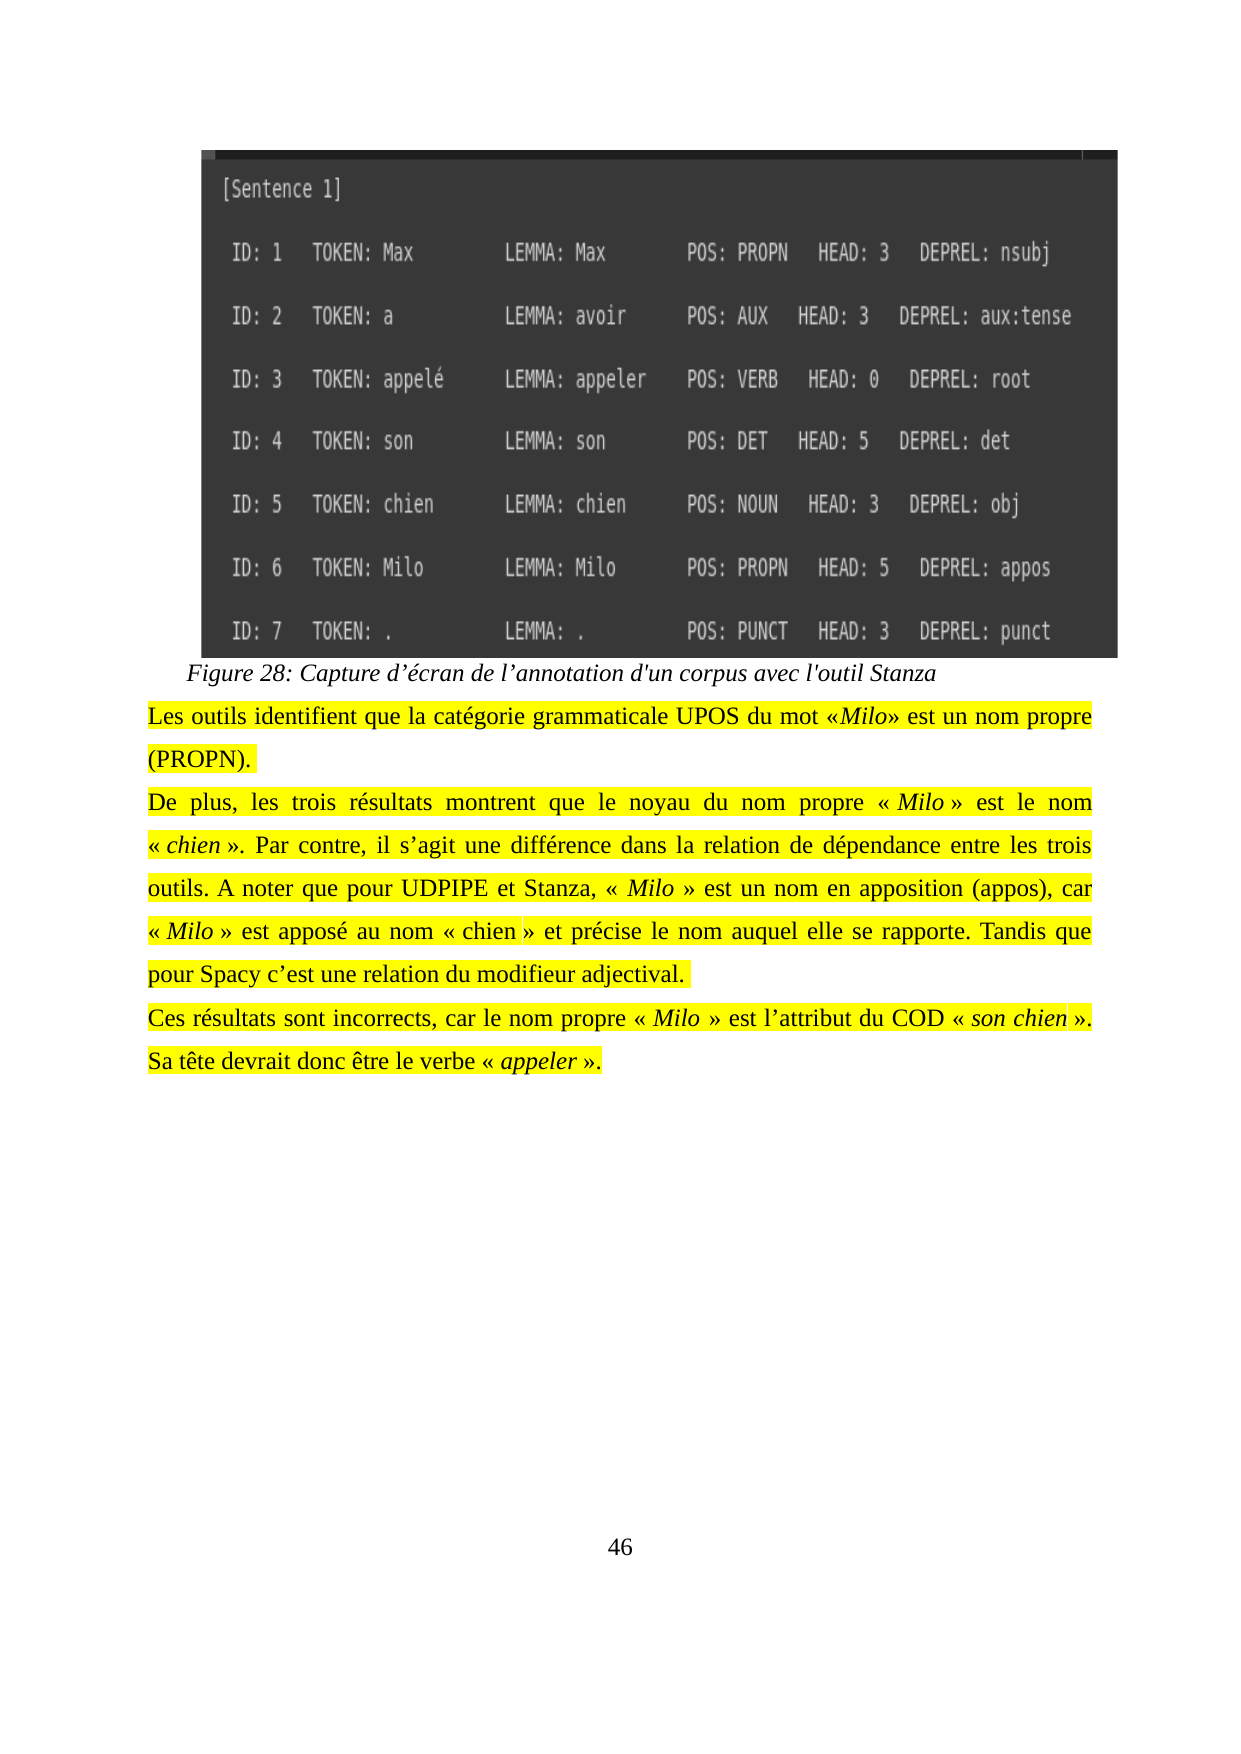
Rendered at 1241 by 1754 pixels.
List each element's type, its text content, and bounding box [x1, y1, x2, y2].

text Ces résultats sont incorrects, car le nom propre « Milo » est l’attribut du COD « son chien ». Sa tête devrait donc être le verbe « appeler ». [148, 1003, 1092, 1074]
text Les outils identifient que la catégorie grammaticale UPOS du mot «Milo» est un nom propre (PROPN). [148, 137, 1133, 773]
text De plus, les trois résultats montrent que le noyau du nom propre « Milo » est le nom « chien ». Par contre, il s’agit une différence dans la relation de dépendance entre les trois outils. A noter que pour UDPIPE et Stanza, « Milo » est un nom en apposition (appos), car « Milo » est apposé au nom « chien » et précise le nom auquel elle se rapporte. Tandis que pour Spacy c’est une relation du modifieur adjectival. [148, 787, 1092, 988]
text Figure 28: Capture d’écran de l’annotation d'un corpus avec l'outil Stanza [186, 150, 1133, 686]
picture [201, 150, 1118, 658]
